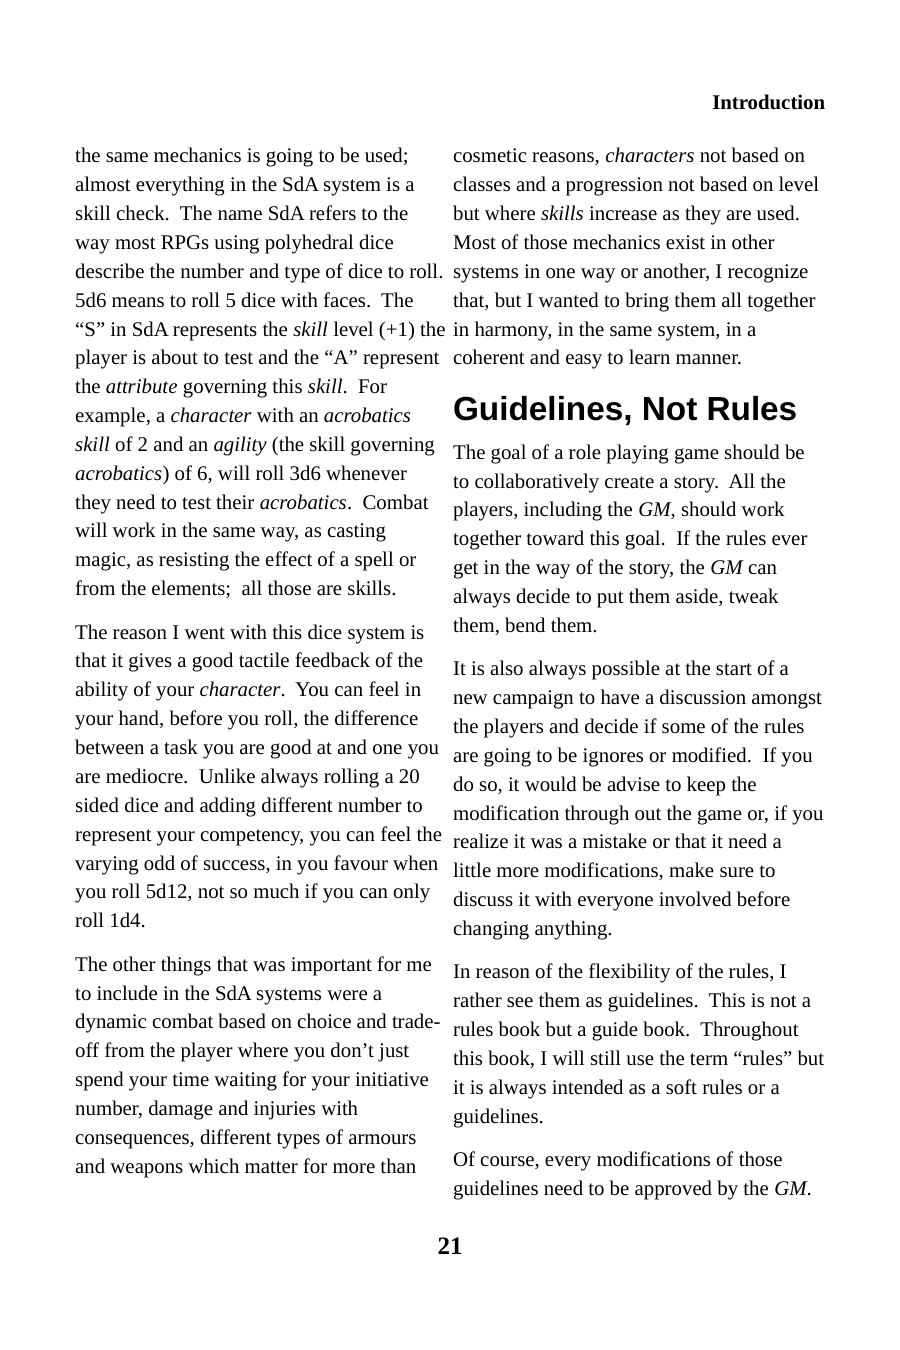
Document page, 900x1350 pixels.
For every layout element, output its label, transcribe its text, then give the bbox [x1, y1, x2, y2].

subtitle Guidelines, Not Rules [453, 389, 825, 427]
text It is also always possible at the start of a new campaign to have a discussion amongst the players and decide if some of the rules are going to be ignores or modified. If you do so, it would be advise to keep the modification through out the game or, if you realize it was a mistake or that it need a little more modifications, make sure to discuss it with everyone involved before changing anything. [453, 656, 825, 940]
text cosmetic reasons, characters not based on classes and a progression not based on level but where skills increase as they are used. Most of those mechanics exist in other systems in one way or another, I recognize that, but I wanted to bring them all together in harmony, in the same system, in a coherent and easy to learn manner. [453, 143, 825, 369]
text The other things that was important for me to include in the SdA systems were a dynamic combat based on choice and trade-off from the player where you don’t just spend your time waiting for your initiative number, damage and injuries with consequences, different types of armours and weapons which matter for more than [75, 952, 447, 1178]
text In reason of the flexibility of the rules, I rather see them as guidelines. This is not a rules book but a guide book. Throughout this book, I will still use the term “rules” but it is always intended as a soft rules or a guidelines. [453, 959, 825, 1128]
text the same mechanics is going to be used; almost everything in the SdA system is a skill check. The name SdA refers to the way most RPGs using polyhedral dice describe the number and type of dice to roll. 5d6 means to roll 5 dice with faces. The “S” in SdA represents the skill level (+1) the player is about to test and the “A” represent the attribute governing this skill. For example, a character with an acrobatics skill of 2 and an agility (the skill governing acrobatics) of 6, will roll 3d6 whenever they need to test their acrobatics. Combat will work in the same way, as casting magic, as resisting the effect of a spell or from the elements; all those are skills. [75, 143, 447, 600]
text The goal of a role playing game should be to collaboratively create a story. All the players, including the GM, should work together toward this goal. If the rules ever get in the way of the story, the GM can always decide to put them aside, tweak them, bend them. [453, 440, 825, 637]
text Of course, every modifications of those guidelines need to be approved by the GM. [453, 1147, 825, 1200]
text The reason I went with this dice system is that it gives a good tactile feedback of the ability of your character. You can feel in your hand, before you roll, the difference between a task you are good at and one you are mediocre. Unlike always rolling a 20 sided dice and adding different number to represent your competency, you can feel the varying odd of success, in you favour when you roll 5d12, not so much if you can only roll 1d4. [75, 619, 447, 932]
